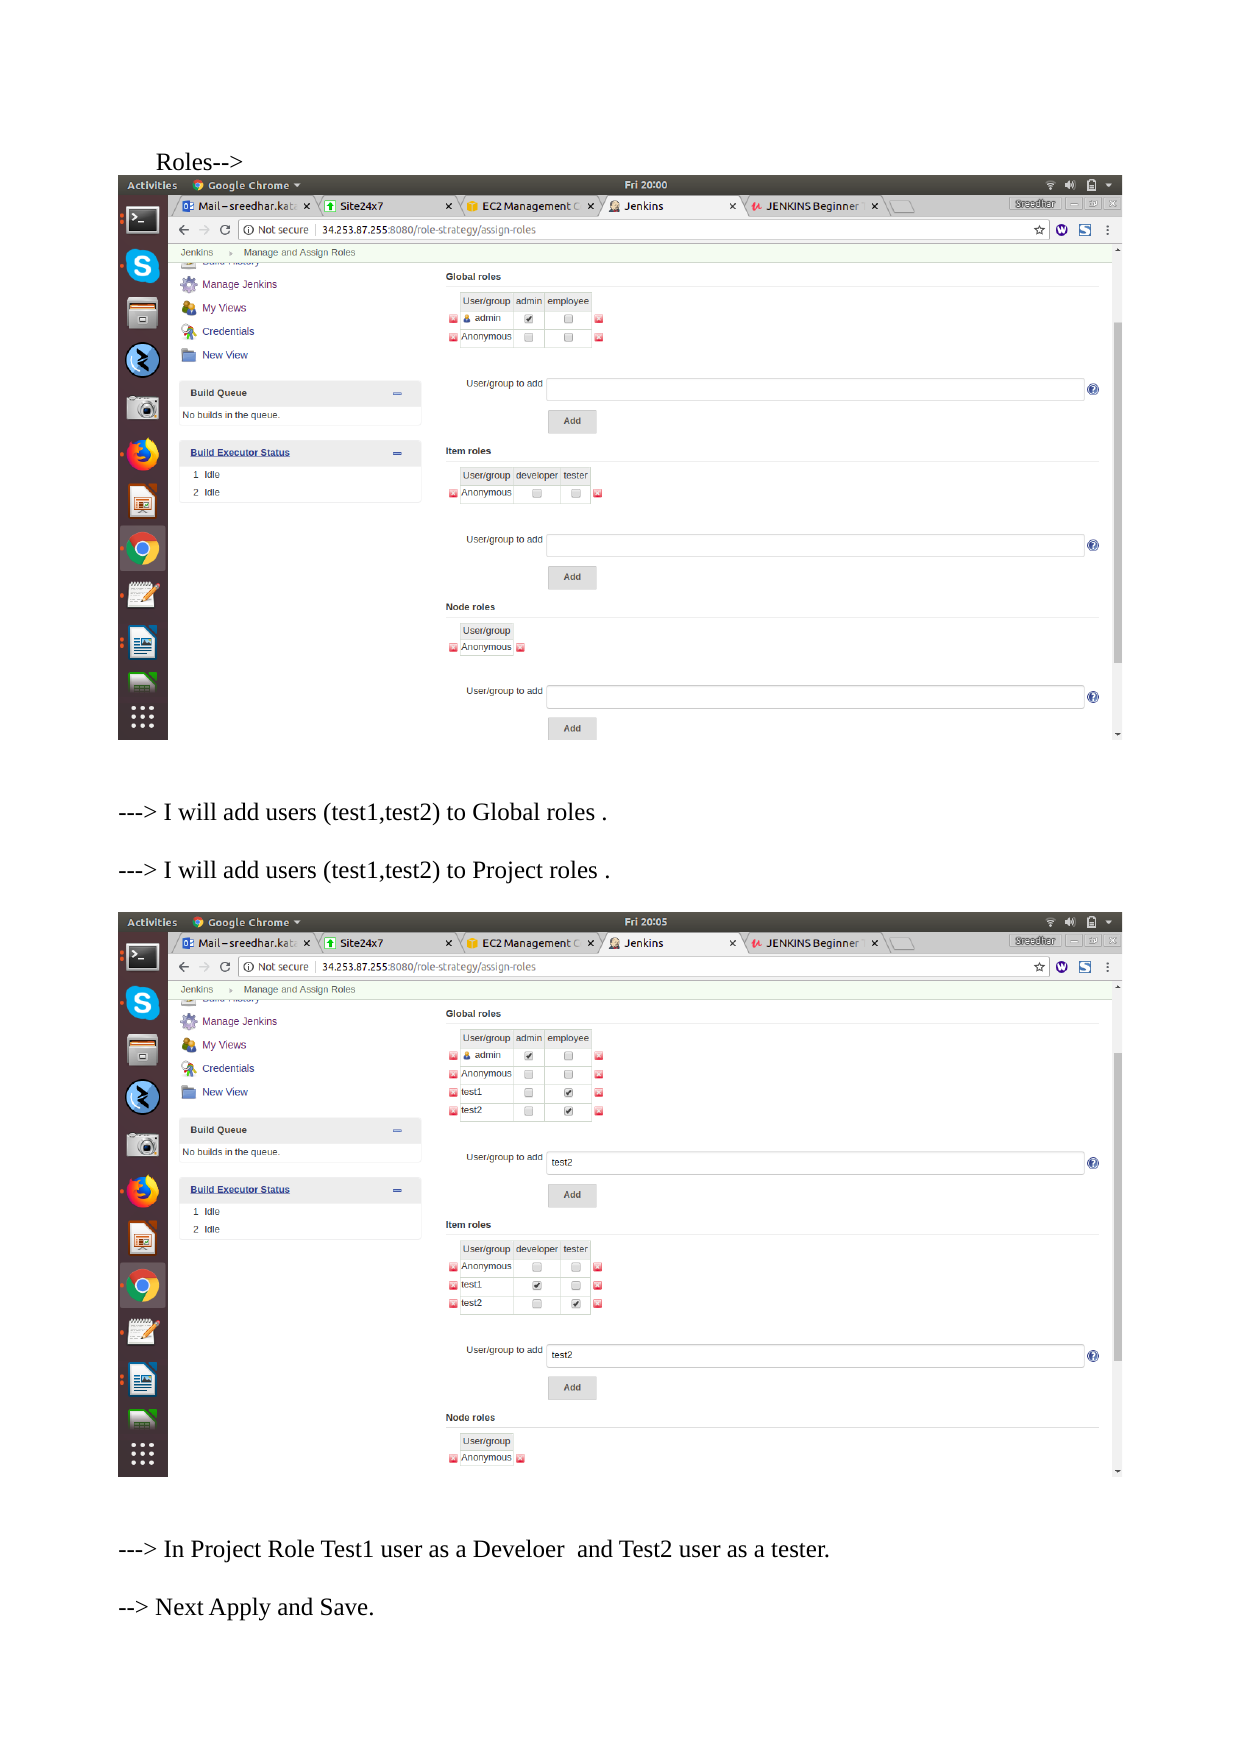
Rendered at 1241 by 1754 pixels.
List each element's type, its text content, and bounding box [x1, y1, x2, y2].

text ---> I will add users (test1,test2) to Global roles . [118, 797, 1122, 826]
picture [118, 175, 1123, 740]
picture [118, 912, 1123, 1477]
text ---> In Project Role Test1 user as a Develoer and Test2 user as a tester. [118, 1534, 1122, 1563]
text Roles--> [118, 147, 1122, 175]
text --> Next Apply and Save. [118, 1592, 1122, 1621]
text ---> I will add users (test1,test2) to Project roles . [118, 855, 1122, 884]
